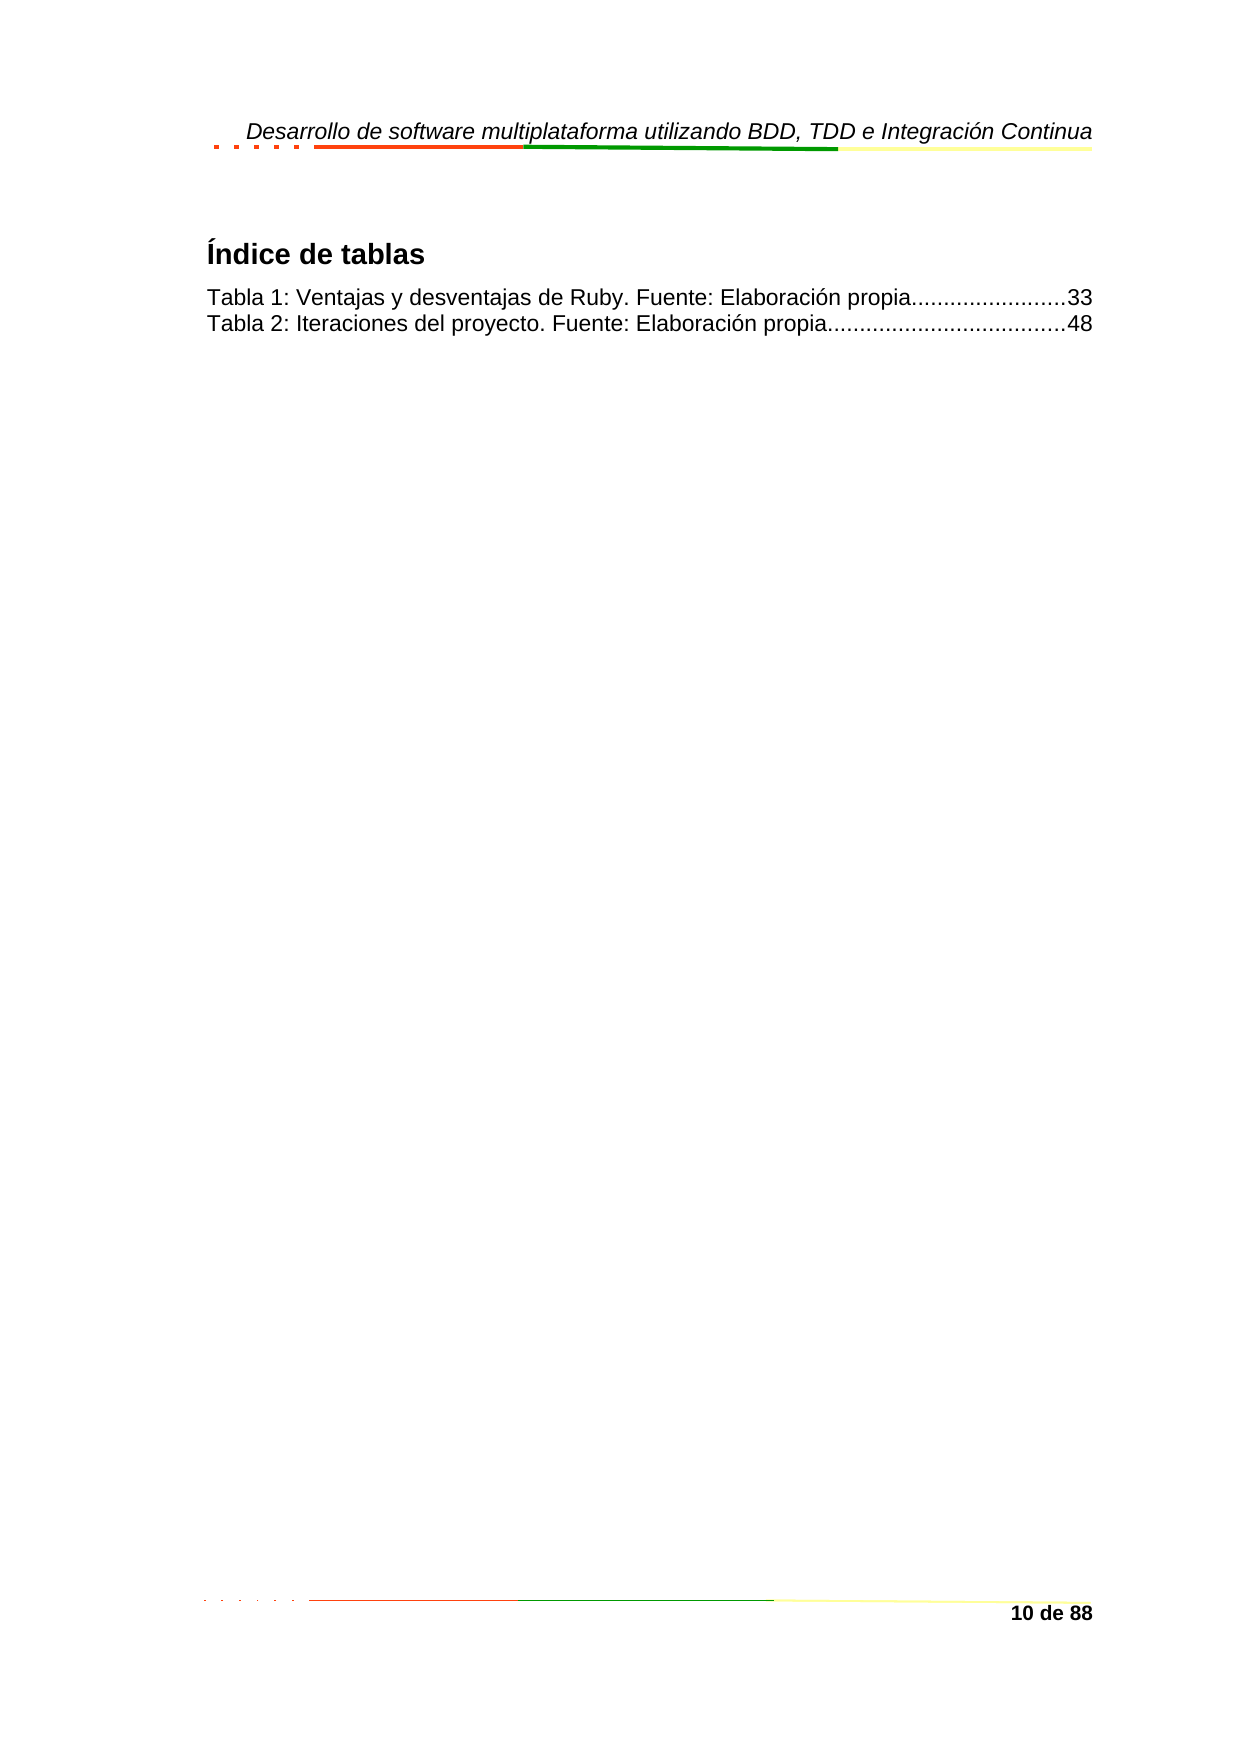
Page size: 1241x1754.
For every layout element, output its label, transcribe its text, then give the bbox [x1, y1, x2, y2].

text Tabla 2: Iteraciones del proyecto. Fuente: Elaboración propia. 48 [207, 310, 1093, 336]
text Tabla 1: Ventajas y desventajas de Ruby. Fuente: Elaboración propia. 33 [207, 283, 1093, 310]
subtitle Índice de tablas [207, 237, 1093, 271]
